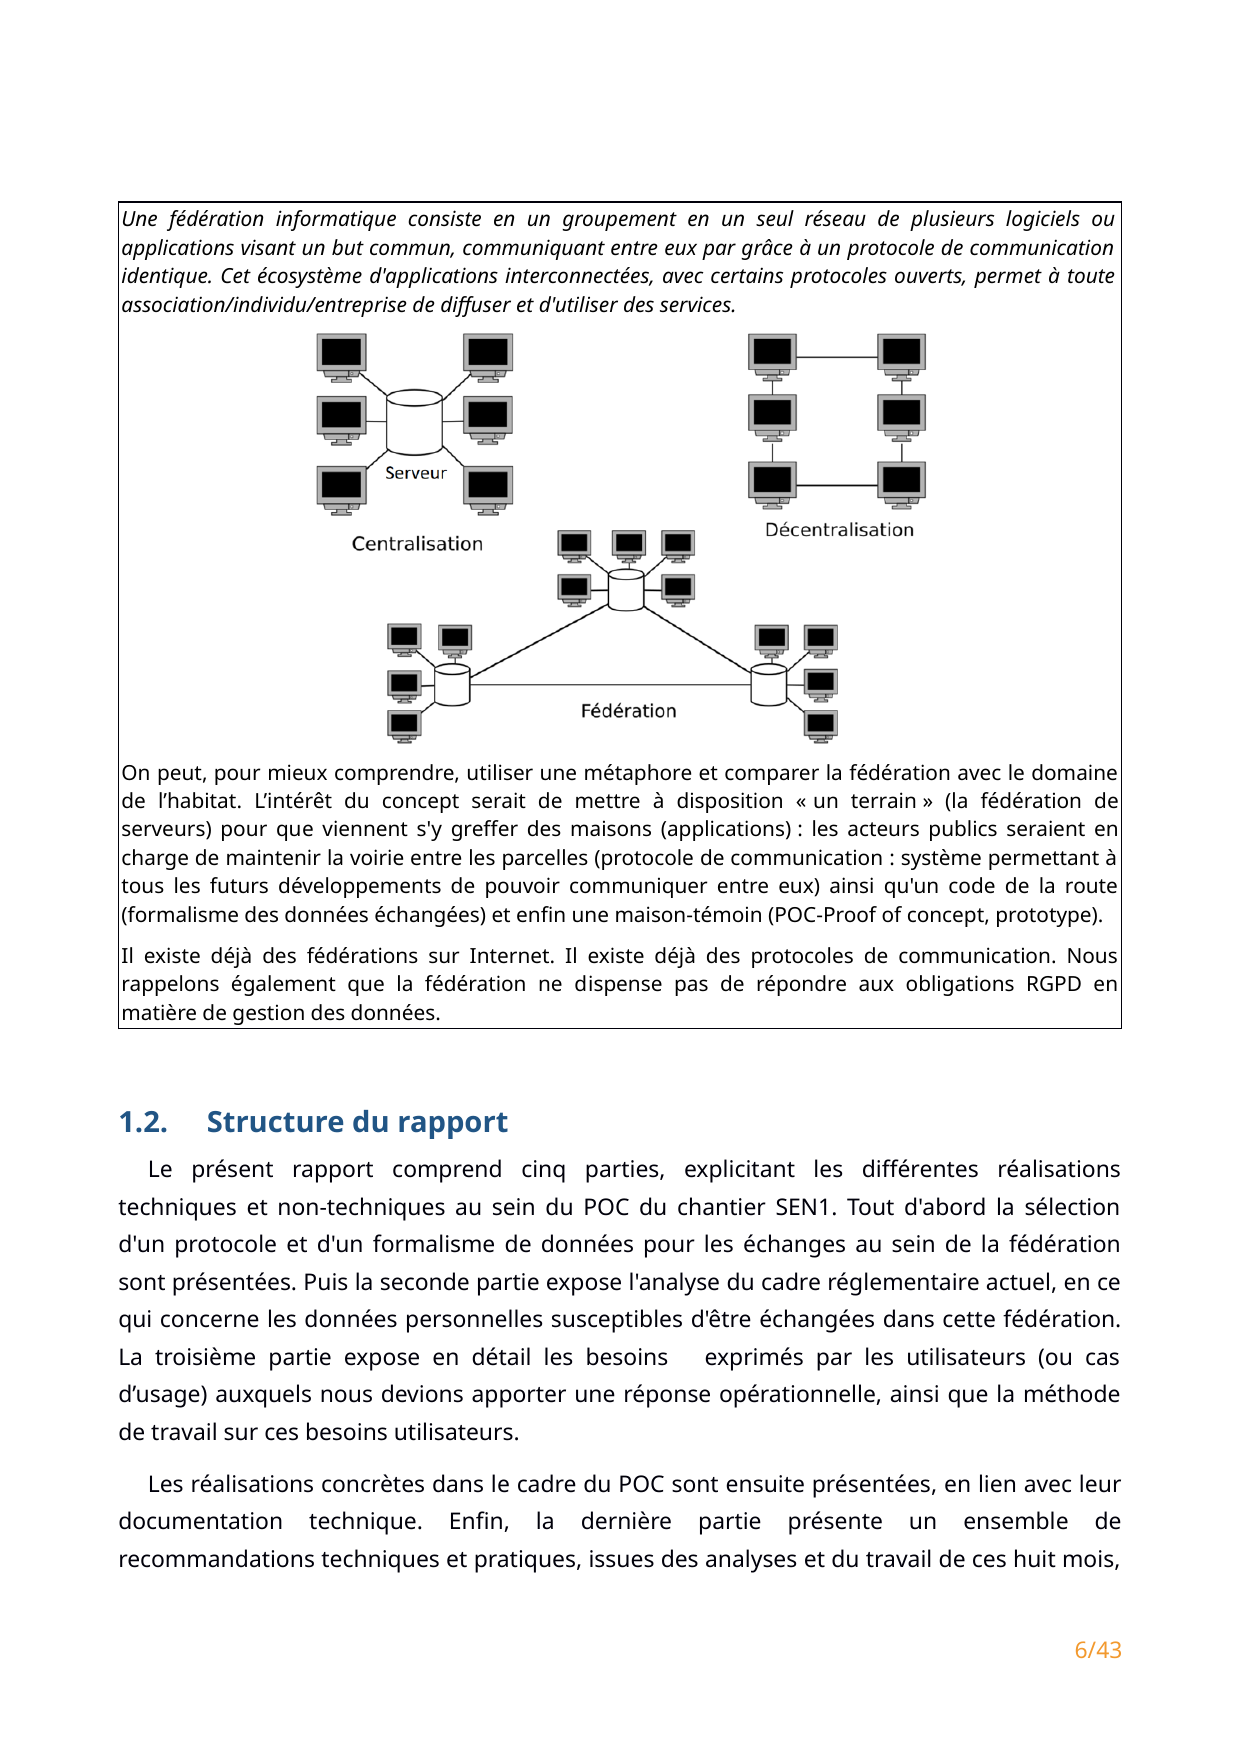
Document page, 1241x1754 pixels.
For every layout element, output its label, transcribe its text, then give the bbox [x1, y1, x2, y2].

picture [313, 330, 928, 746]
text Il existe déjà des fédérations sur Internet. Il existe déjà des protocoles de communication. Nous rappelons également que la fédération ne dispense pas de répondre aux obligations RGPD en matière de gestion des données. [119, 938, 1121, 1028]
text Les réalisations concrètes dans le cadre du POC sont ensuite présentées, en lien avec leur documentation technique. Enfin, la dernière partie présente un ensemble de recommandations techniques et pratiques, issues des analyses et du travail de ces huit mois, [118, 1467, 1122, 1574]
text Le présent rapport comprend cinq parties, explicitant les différentes réalisations techniques et non-techniques au sein du POC du chantier SEN1. Tout d'abord la sélection d'un protocole et d'un formalisme de données pour les échanges au sein de la fédération sont présentées. Puis la seconde partie expose l'analyse du cadre réglementaire actuel, en ce qui concerne les données personnelles susceptibles d'être échangées dans cette fédération. La troisième partie expose en détail les besoins exprimés par les utilisateurs (ou cas d’usage) auxquels nous devions apporter une réponse opérationnelle, ainsi que la méthode de travail sur ces besoins utilisateurs. [118, 1153, 1122, 1447]
text On peut, pour mieux comprendre, utiliser une métaphore et comparer la fédération avec le domaine de l’habitat. L’intérêt du concept serait de mettre à disposition « un terrain » (la fédération de serveurs) pour que viennent s'y greffer des maisons (applications) : les acteurs publics seraient en charge de maintenir la voirie entre les parcelles (protocole de communication : système permettant à tous les futurs développements de pouvoir communiquer entre eux) ainsi qu'un code de la route (formalisme des données échangées) et enfin une maison-témoin (POC-Proof of concept, prototype). [119, 754, 1121, 928]
text Une fédération informatique consiste en un groupement en un seul réseau de plusieurs logiciels ou applications visant un but commun, communiquant entre eux par grâce à un protocole de communication identique. Cet écosystème d'applications interconnectées, avec certains protocoles ouverts, permet à toute association/individu/entreprise de diffuser et d'utiliser des services. [119, 203, 1121, 318]
subtitle Structure du rapport [118, 1101, 1122, 1141]
